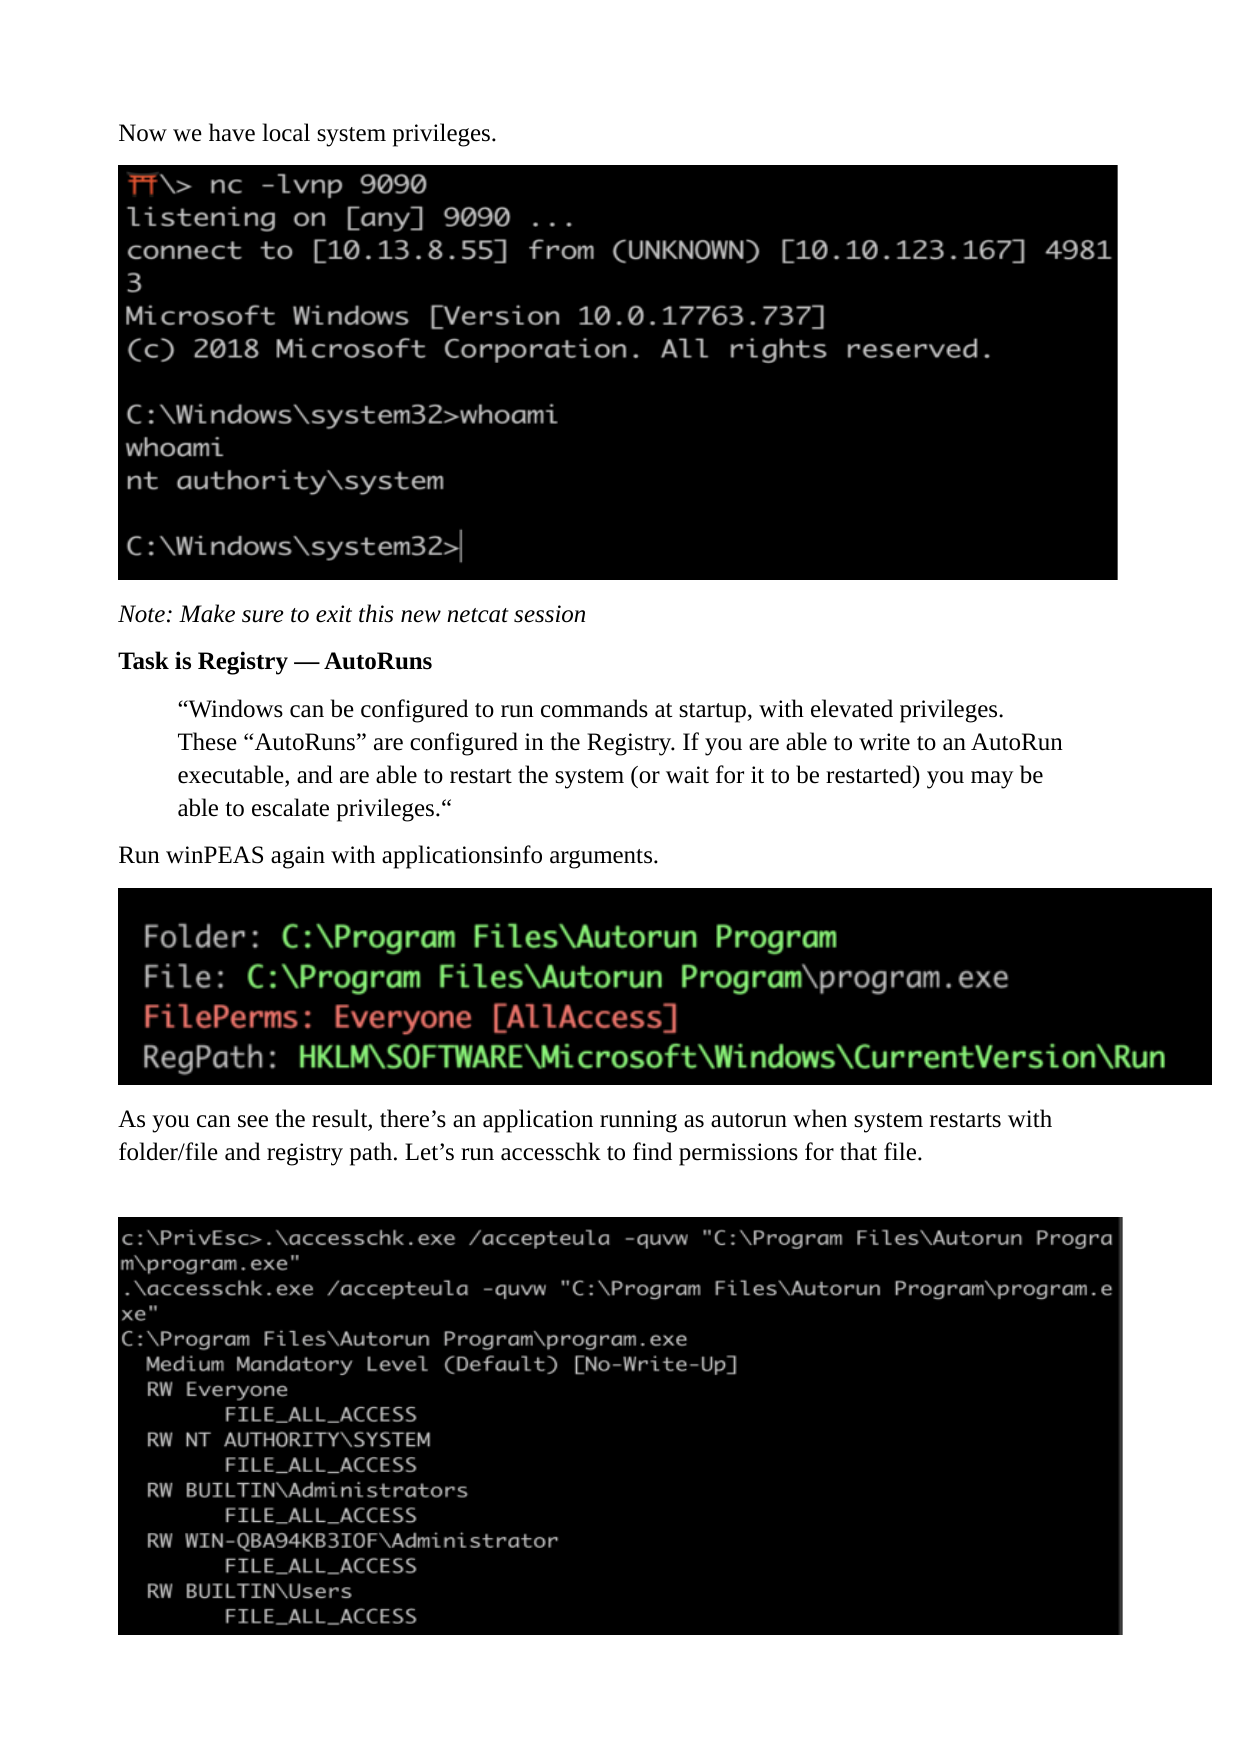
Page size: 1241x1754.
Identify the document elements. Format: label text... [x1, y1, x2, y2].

text “Windows can be configured to run commands at startup, with elevated privileges. These “AutoRuns” are configured in the Registry. If you are able to write to an AutoRun executable, and are able to restart the system (or wait for it to be restarted) you may be able to escalate privileges.“ [177, 694, 1063, 822]
text As you can see the result, there’s an application running as autorun when system restarts with folder/file and registry path. Let’s run accesschk to find permissions for that file. [118, 1104, 1122, 1166]
text Task is Registry — AutoRuns [118, 646, 1122, 675]
picture [118, 888, 1212, 1085]
text Now we have local system privileges. [118, 118, 1122, 147]
picture [118, 165, 1118, 580]
text Note: Make sure to exit this new netcat session [118, 599, 1122, 627]
text Run winPEAS again with applicationsinfo arguments. [118, 841, 1122, 869]
picture [118, 1217, 1123, 1635]
